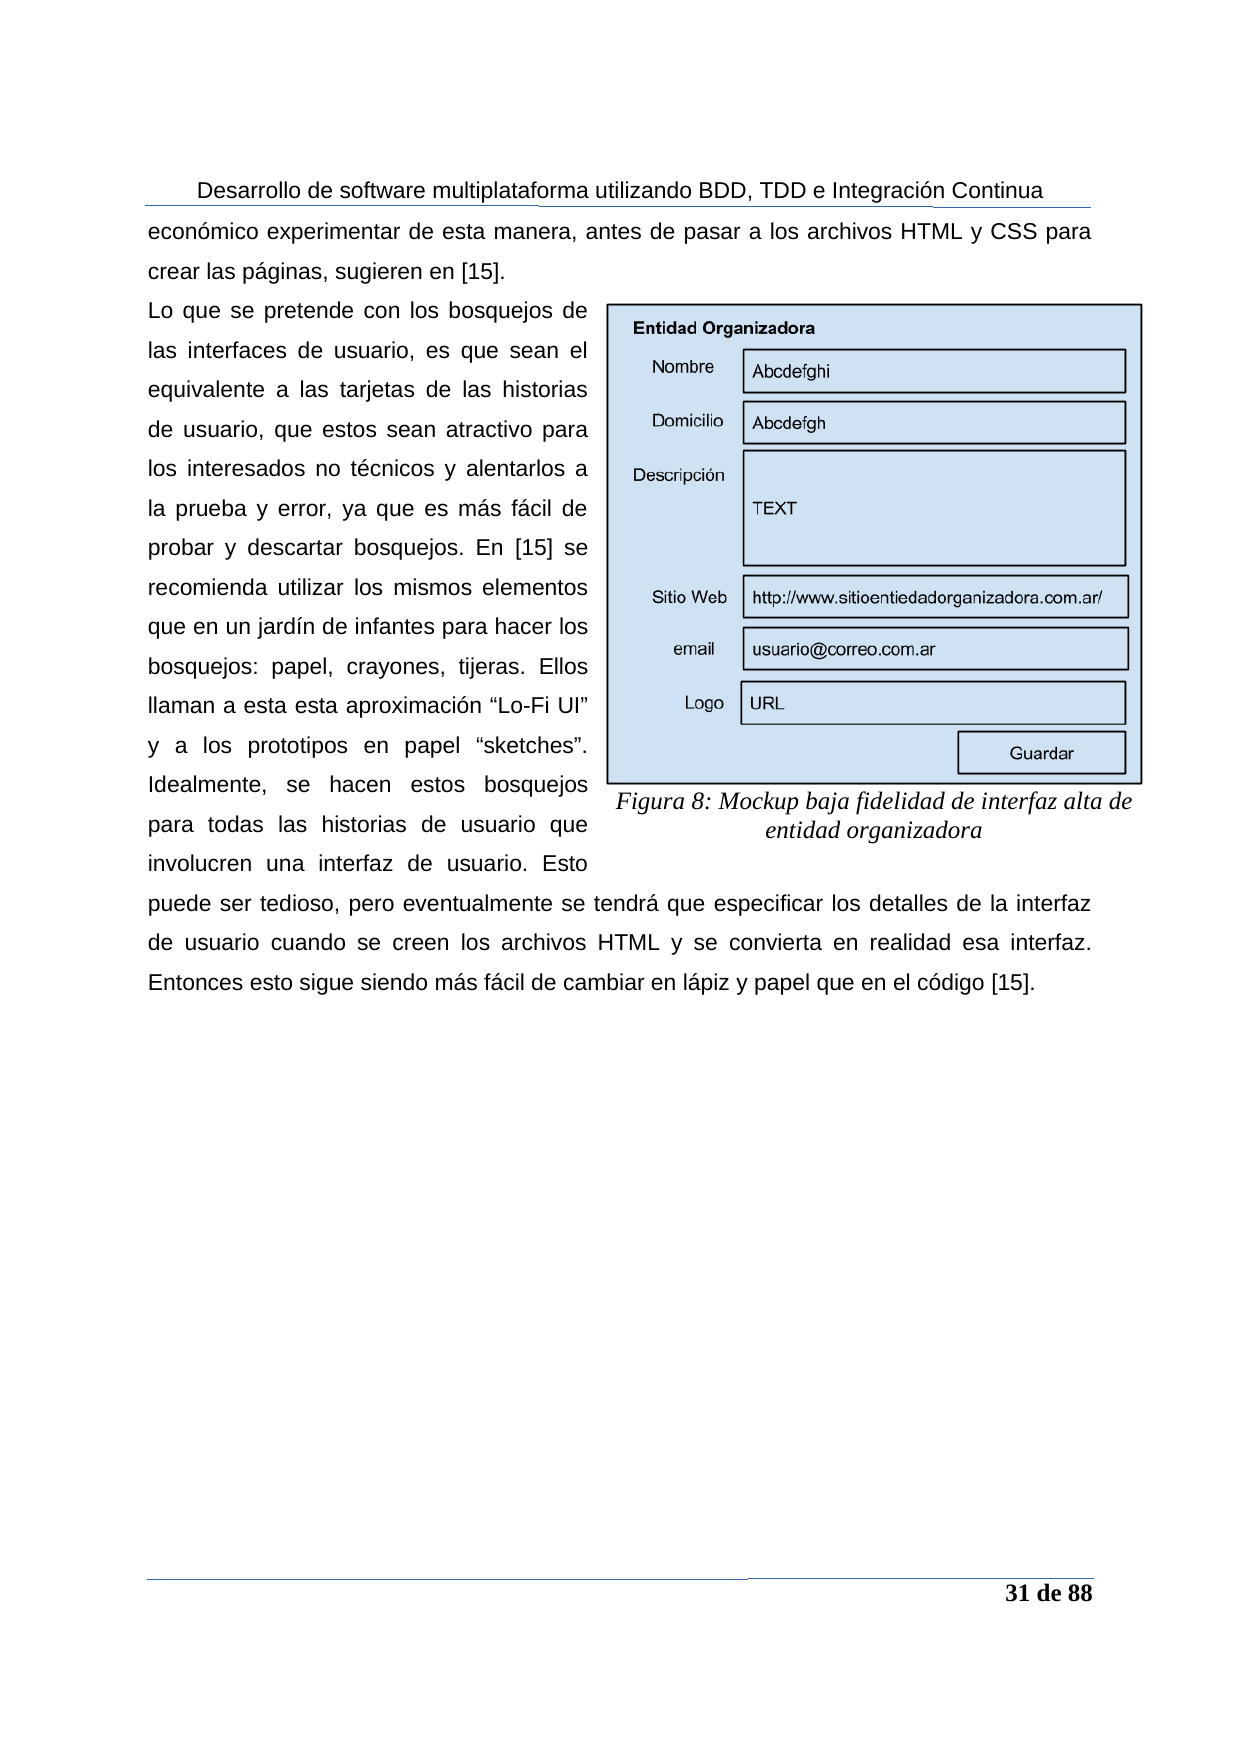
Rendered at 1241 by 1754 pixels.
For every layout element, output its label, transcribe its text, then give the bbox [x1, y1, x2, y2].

text económico experimentar de esta manera, antes de pasar a los archivos HTML y CSS para crear las páginas, sugieren en [15]. [148, 218, 1093, 284]
picture [603, 300, 1145, 787]
text Figura 8: Mockup baja fidelidad de interfaz alta de entidad organizadora [594, 301, 1153, 844]
text Lo que se pretende con los bosquejos de las interfaces de usuario, es que sean el equivalente a las tarjetas de las historias de usuario, que estos sean atractivo para los interesados no técnicos y alentarlos a la prueba y error, ya que es más fácil de probar y descartar bosquejos. En [15] se recomienda utilizar los mismos elementos que en un jardín de infantes para hacer los bosquejos: papel, crayones, tijeras. Ellos llaman a esta esta aproximación “Lo-Fi UI” y a los prototipos en papel “sketches”. Idealmente, se hacen estos bosquejos para todas las historias de usuario que involucren una interfaz de usuario. Esto puede ser tedioso, pero eventualmente se tendrá que especificar los detalles de la interfaz de usuario cuando se creen los archivos HTML y se convierta en realidad esa interfaz. Entonces esto sigue siendo más fácil de cambiar en lápiz y papel que en el código [15]. [148, 288, 1153, 995]
